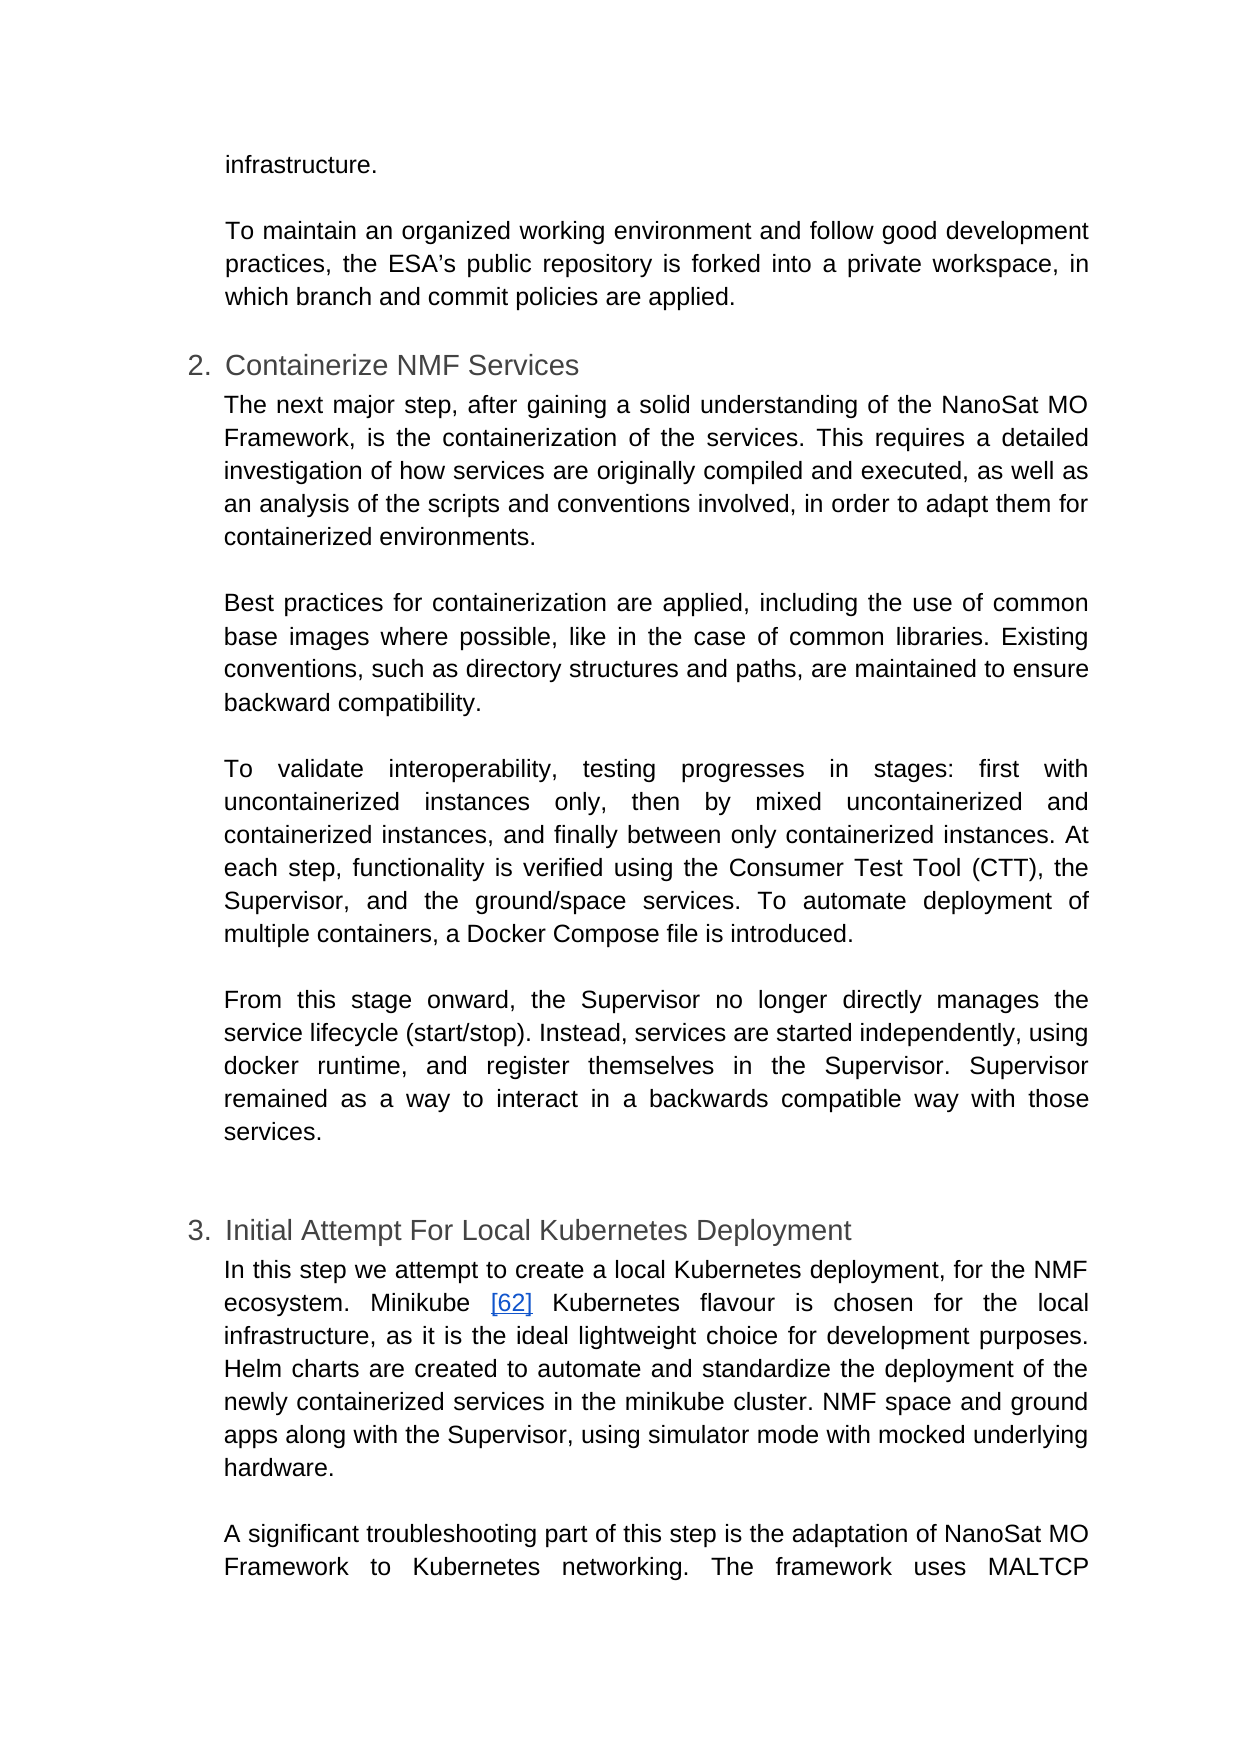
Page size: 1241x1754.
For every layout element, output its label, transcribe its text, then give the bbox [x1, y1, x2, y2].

text From this stage onward, the Supervisor no longer directly manages the service lifecycle (start/stop). Instead, services are started independently, using docker runtime, and register themselves in the Supervisor. Supervisor remained as a way to interact in a backwards compatible way with those services. [224, 985, 1090, 1146]
text A significant troubleshooting part of this step is the adaptation of NanoSat MO Framework to Kubernetes networking. The framework uses MALTCP [224, 1519, 1090, 1581]
text In this step we attempt to create a local Kubernetes deployment, for the NMF ecosystem. Minikube [62] Kubernetes flavour is chosen for the local infrastructure, as it is the ideal lightweight choice for development purposes. Helm charts are created to automate and standardize the deployment of the newly containerized services in the minikube cluster. NMF space and ground apps along with the Supervisor, using simulator mode with mocked underlying hardware. [224, 1255, 1090, 1482]
subtitle Initial Attempt For Local Kubernetes Deployment [187, 1213, 1090, 1247]
subtitle Containerize NMF Services [187, 348, 1090, 382]
text To maintain an organized working environment and follow good development practices, the ESA’s public repository is forked into a private workspace, in which branch and commit policies are applied. [225, 216, 1090, 311]
text To validate interoperability, testing progresses in stages: first with uncontainerized instances only, then by mixed uncontainerized and containerized instances, and finally between only containerized instances. At each step, functionality is verified using the Consumer Test Tool (CTT), the Supervisor, and the ground/space services. To automate deployment of multiple containers, a Docker Compose file is introduced. [224, 753, 1090, 947]
text Best practices for containerization are applied, including the use of common base images where possible, like in the case of common libraries. Existing conventions, such as directory structures and paths, are maintained to ensure backward compatibility. [224, 588, 1090, 716]
text The next major step, after gaining a solid understanding of the NanoSat MO Framework, is the containerization of the services. This requires a detailed investigation of how services are originally compiled and executed, as well as an analysis of the scripts and conventions involved, in order to adapt them for containerized environments. [224, 390, 1090, 551]
text infrastructure. [225, 150, 1090, 179]
